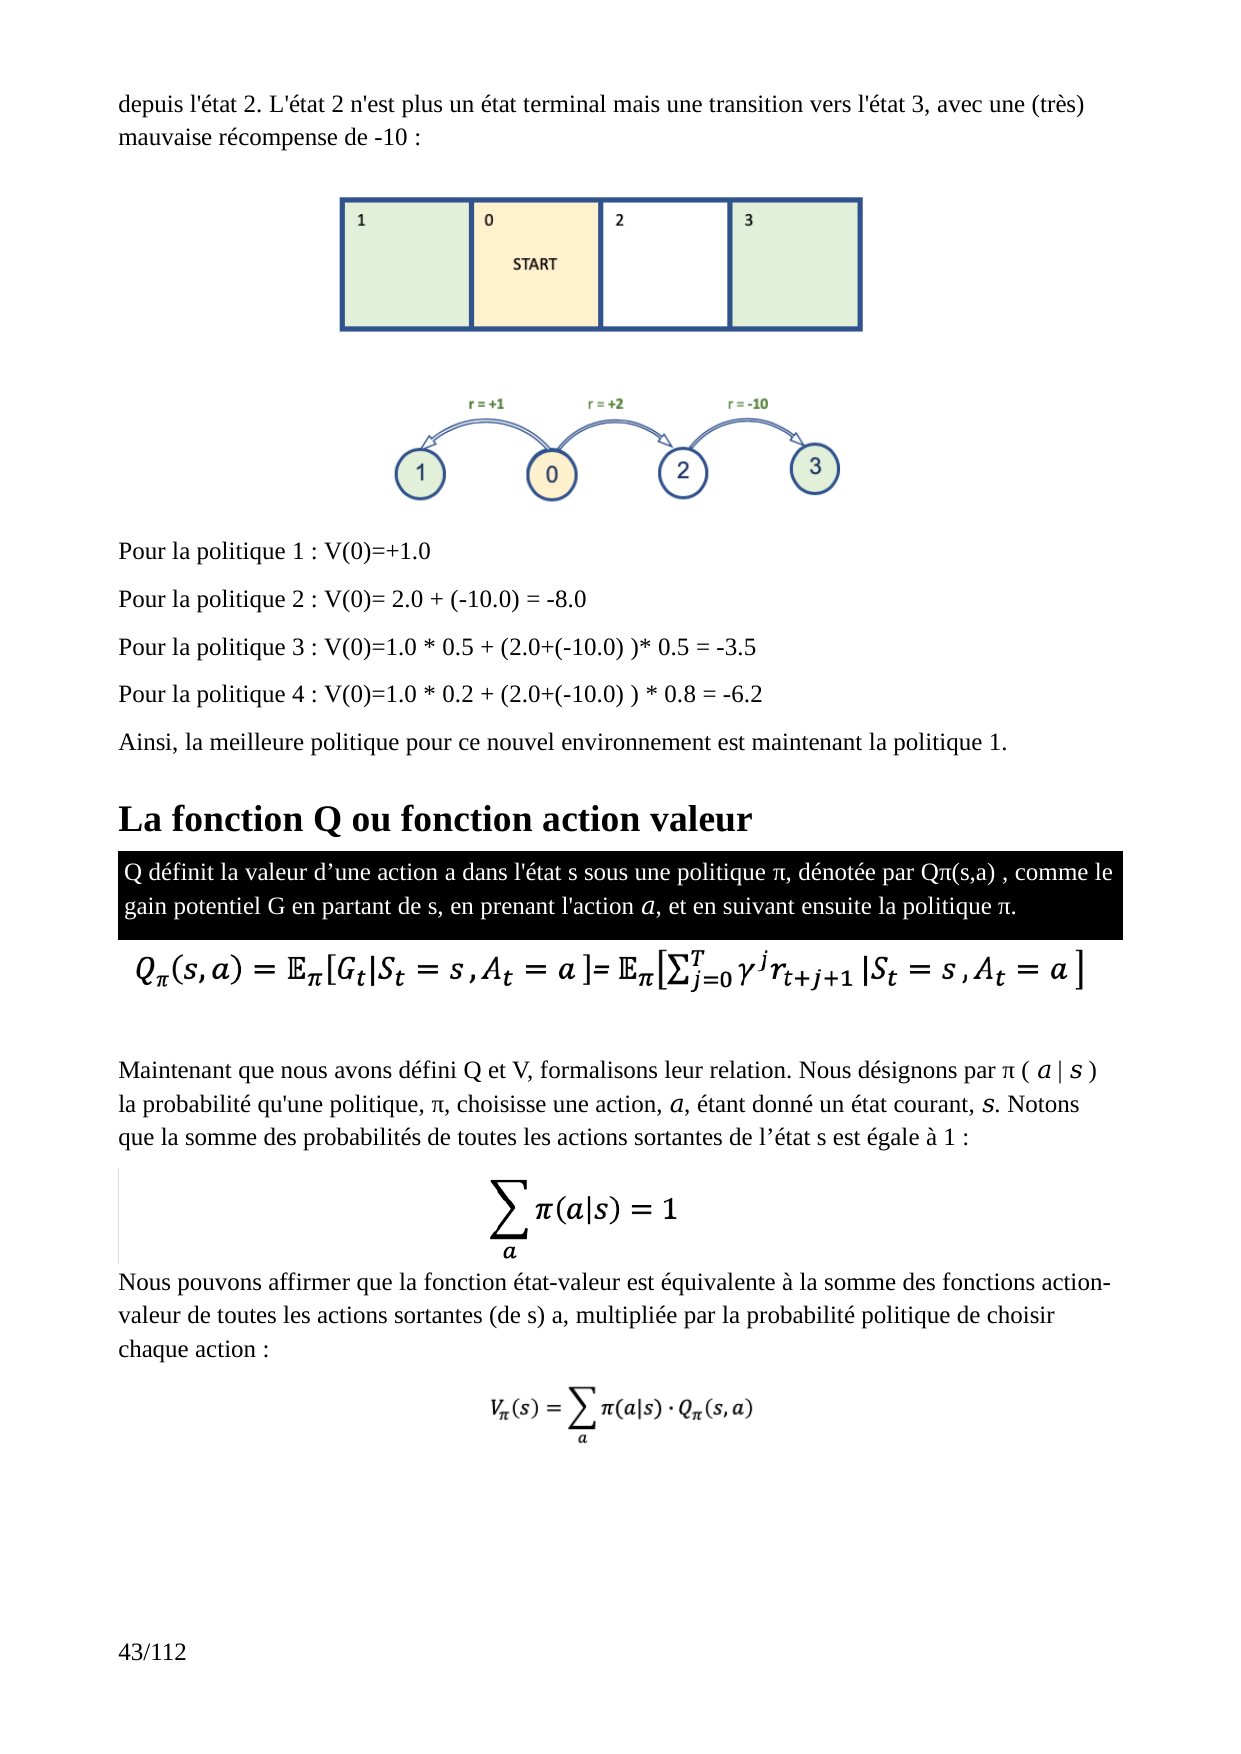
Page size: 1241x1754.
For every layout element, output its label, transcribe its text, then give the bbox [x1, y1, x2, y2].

picture [118, 940, 1123, 1003]
text Pour la politique 4 : V(0)=1.0 * 0.2 + (2.0+(-10.0) ) * 0.8 = -6.2 [118, 679, 1122, 708]
picture [378, 391, 862, 512]
text Pour la politique 3 : V(0)=1.0 * 0.5 + (2.0+(-10.0) )* 0.5 = -3.5 [118, 631, 1122, 660]
table_header Q définit la valeur d’une action a dans l'état s sous une politique π, dénotée par Qπ(s,a) , comme le gain potentiel G en partant de s, en prenant l'action 𝑎, et en suivant ensuite la politique π. [119, 852, 1122, 940]
text Pour la politique 2 : V(0)= 2.0 + (-10.0) = -8.0 [118, 583, 1122, 612]
text Maintenant que nous avons défini Q et V, formalisons leur relation. Nous désignons par π ( 𝑎 | 𝑠 ) la probabilité qu'une politique, π, choisisse une action, 𝑎, étant donné un état courant, 𝑠. Notons que la somme des probabilités de toutes les actions sortantes de l’état s est égale à 1 : [118, 1055, 1122, 1151]
text depuis l'état 2. L'état 2 n'est plus un état terminal mais une transition vers l'état 3, avec une (très) mauvaise récompense de -10 : [118, 88, 1122, 151]
picture [173, 169, 1067, 340]
picture [118, 1169, 1123, 1263]
picture [470, 1381, 770, 1447]
text Pour la politique 1 : V(0)=+1.0 [118, 536, 1122, 564]
text Ainsi, la meilleure politique pour ce nouvel environnement est maintenant la politique 1. [118, 727, 1122, 756]
subtitle La fonction Q ou fonction action valeur [118, 796, 1122, 839]
text Nous pouvons affirmer que la fonction état-valeur est équivalente à la somme des fonctions action-valeur de toutes les actions sortantes (de s) a, multipliée par la probabilité politique de choisir chaque action : [118, 1263, 1122, 1362]
